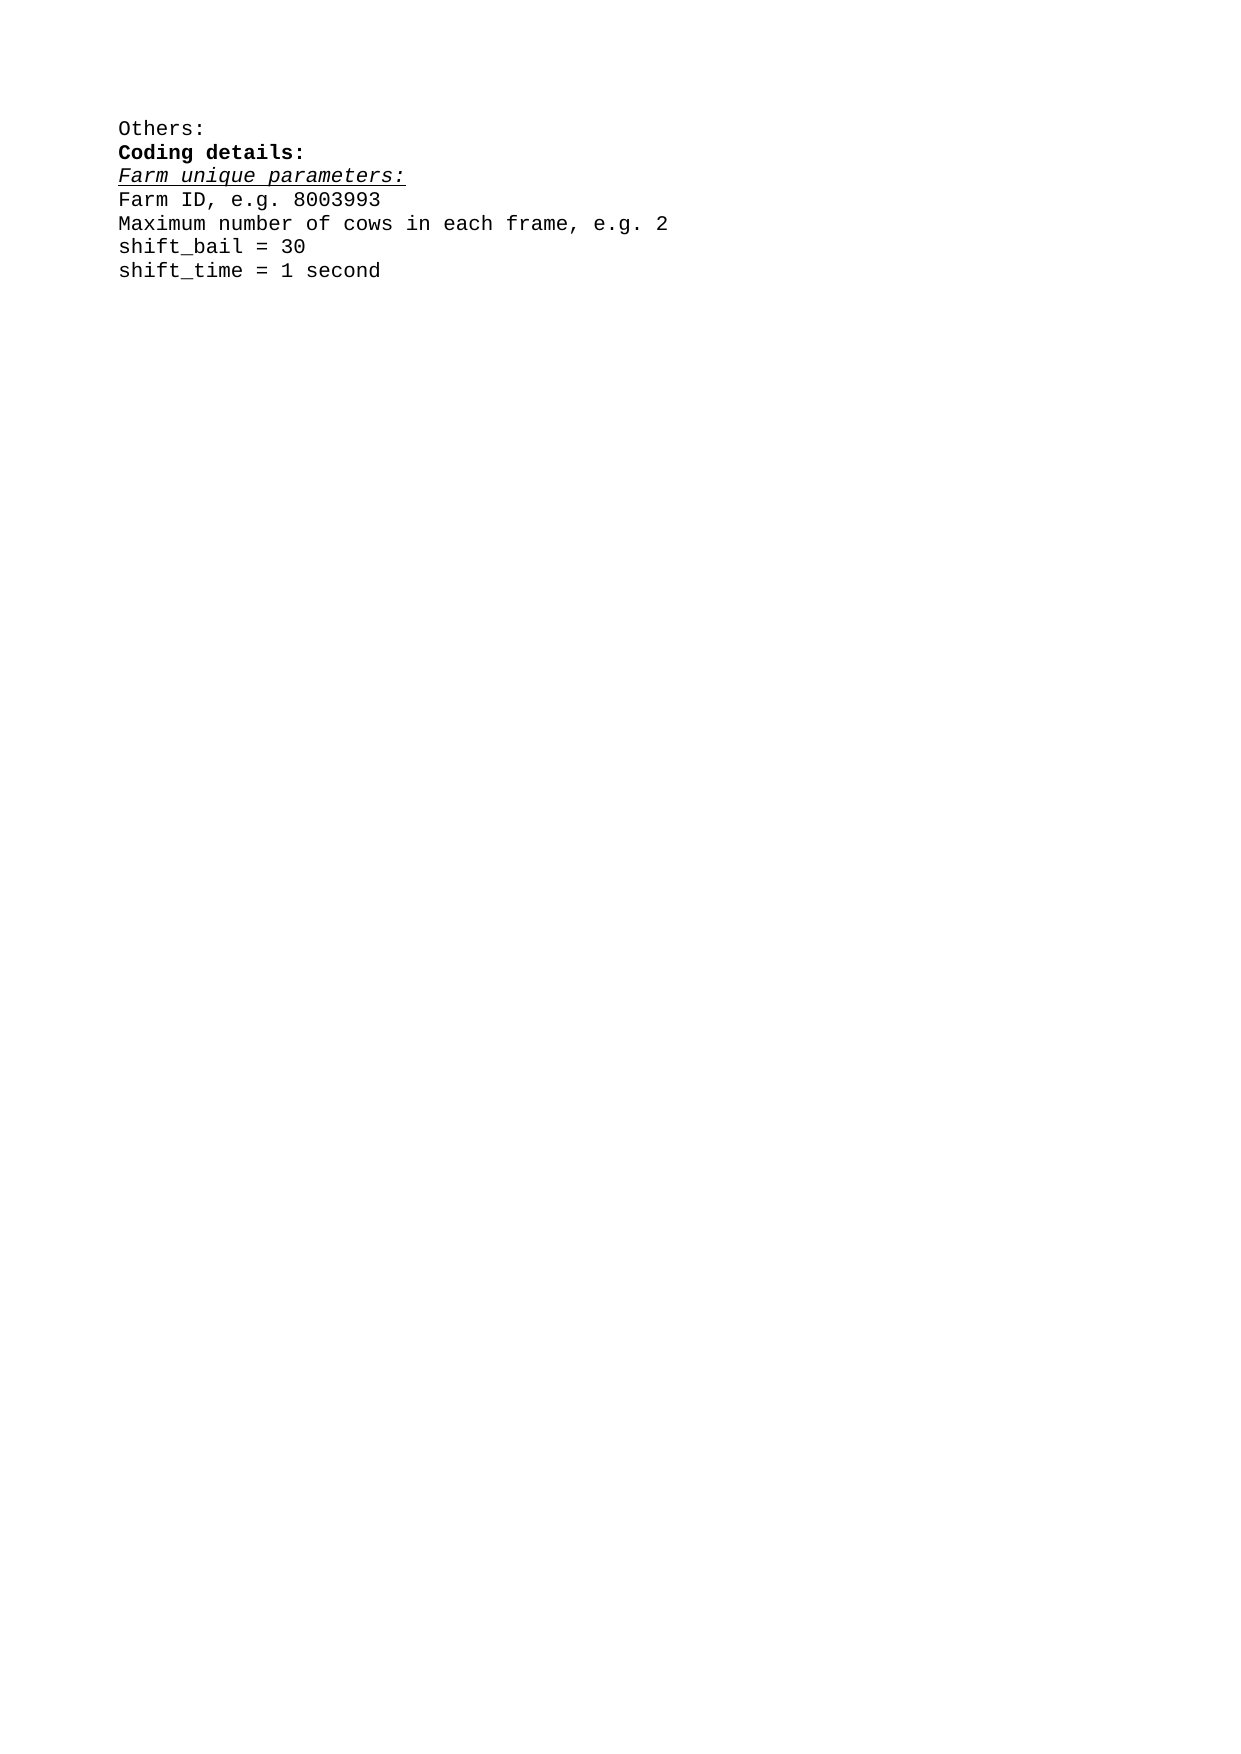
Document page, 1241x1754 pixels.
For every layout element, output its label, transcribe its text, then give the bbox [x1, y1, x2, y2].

text Others: [118, 118, 1122, 142]
text shift_bail = 30 [118, 236, 1122, 260]
text Coding details: [118, 142, 1122, 165]
text Farm ID, e.g. 8003993 [118, 189, 1122, 213]
text Maximum number of cows in each frame, e.g. 2 [118, 213, 1122, 236]
text shift_time = 1 second [118, 260, 1122, 284]
text Farm unique parameters: [118, 165, 1122, 189]
